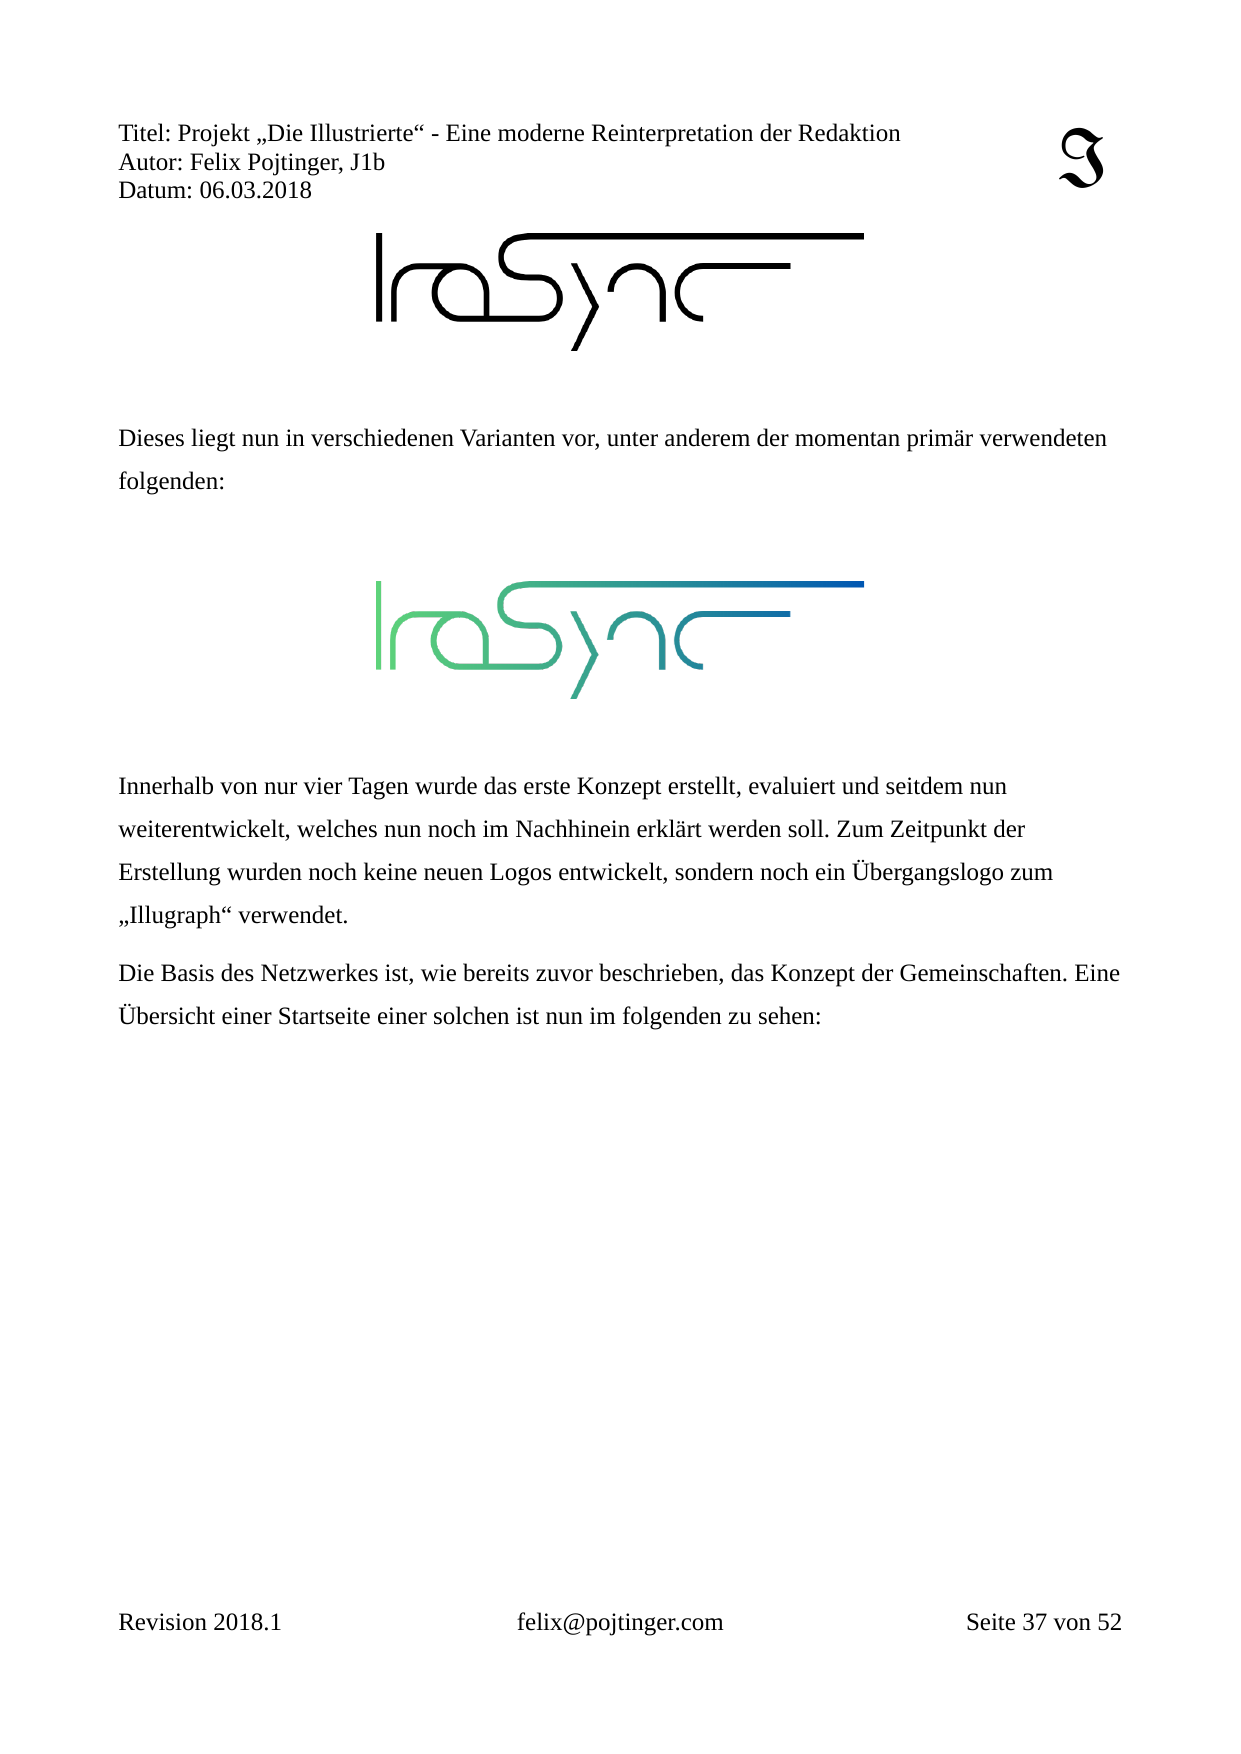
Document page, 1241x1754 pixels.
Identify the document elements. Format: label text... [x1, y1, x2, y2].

picture [1046, 120, 1120, 194]
text Die Basis des Netzwerkes ist, wie bereits zuvor beschrieben, das Konzept der Gemeinschaften. Eine Übersicht einer Startseite einer solchen ist nun im folgenden zu sehen: [118, 958, 1122, 1030]
picture [376, 233, 864, 351]
picture [376, 581, 865, 699]
text Dieses liegt nun in verschiedenen Varianten vor, unter anderem der momentan primär verwendeten folgenden: [118, 423, 1122, 495]
text Innerhalb von nur vier Tagen wurde das erste Konzept erstellt, evaluiert und seitdem nun weiterentwickelt, welches nun noch im Nachhinein erklärt werden soll. Zum Zeitpunkt der Erstellung wurden noch keine neuen Logos entwickelt, sondern noch ein Übergangslogo zum „Illugraph“ verwendet. [118, 771, 1122, 929]
